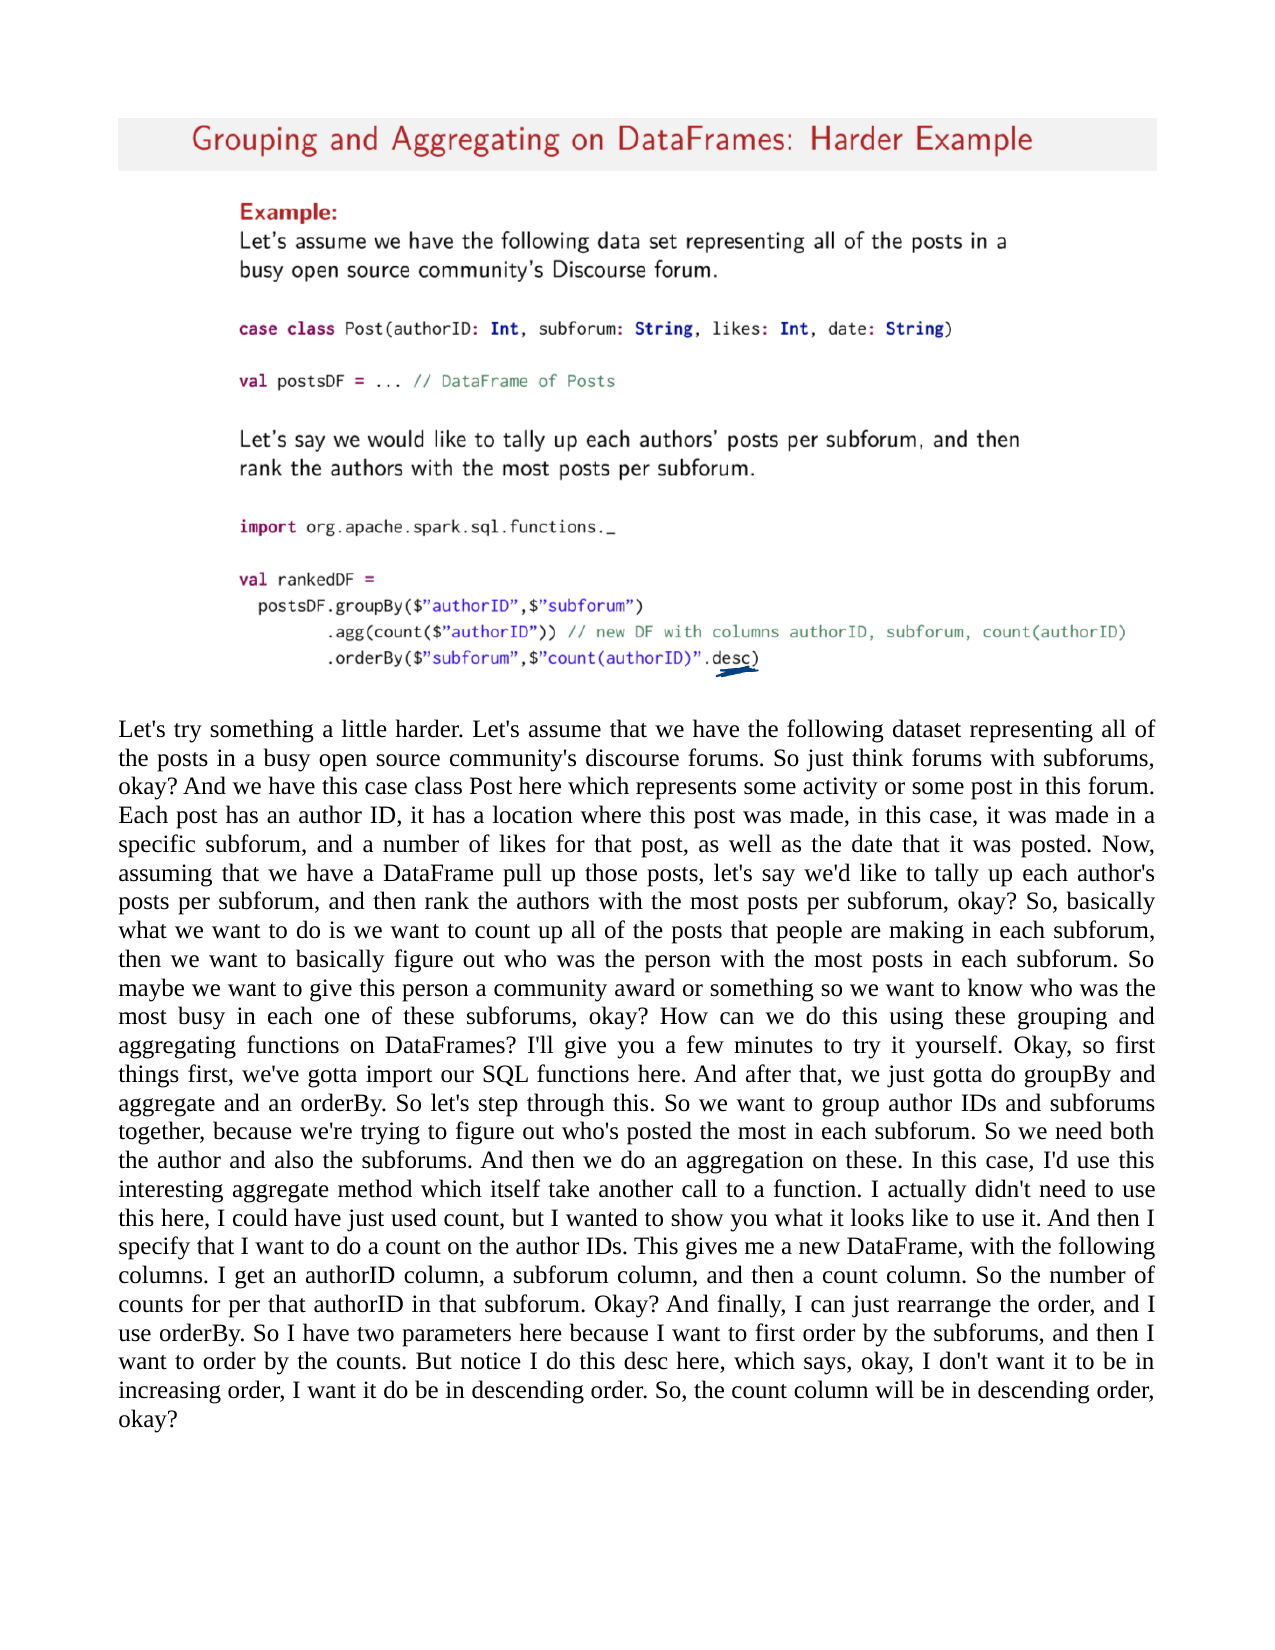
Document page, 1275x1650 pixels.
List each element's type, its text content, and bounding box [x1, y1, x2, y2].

picture [118, 118, 1157, 686]
text Let's try something a little harder. Let's assume that we have the following dataset representing all of the posts in a busy open source community's discourse forums. So just think forums with subforums, okay? And we have this case class Post here which represents some activity or some post in this forum. Each post has an author ID, it has a location where this post was made, in this case, it was made in a specific subforum, and a number of likes for that post, as well as the date that it was posted. Now, assuming that we have a DataFrame pull up those posts, let's say we'd like to tally up each author's posts per subforum, and then rank the authors with the most posts per subforum, okay? So, basically what we want to do is we want to count up all of the posts that people are making in each subforum, then we want to basically figure out who was the person with the most posts in each subforum. So maybe we want to give this person a community award or something so we want to know who was the most busy in each one of these subforums, okay? How can we do this using these grouping and aggregating functions on DataFrames? I'll give you a few minutes to try it yourself. Okay, so first things first, we've gotta import our SQL functions here. And after that, we just gotta do groupBy and aggregate and an orderBy. So let's step through this. So we want to group author IDs and subforums together, because we're trying to figure out who's posted the most in each subforum. So we need both the author and also the subforums. And then we do an aggregation on these. In this case, I'd use this interesting aggregate method which itself take another call to a function. I actually didn't need to use this here, I could have just used count, but I wanted to show you what it looks like to use it. And then I specify that I want to do a count on the author IDs. This gives me a new DataFrame, with the following columns. I get an authorID column, a subforum column, and then a count column. So the number of counts for per that authorID in that subforum. Okay? And finally, I can just rearrange the order, and I use orderBy. So I have two parameters here because I want to first order by the subforums, and then I want to order by the counts. But notice I do this desc here, which says, okay, I don't want it to be in increasing order, I want it do be in descending order. So, the count column will be in descending order, okay? [118, 714, 1157, 1433]
